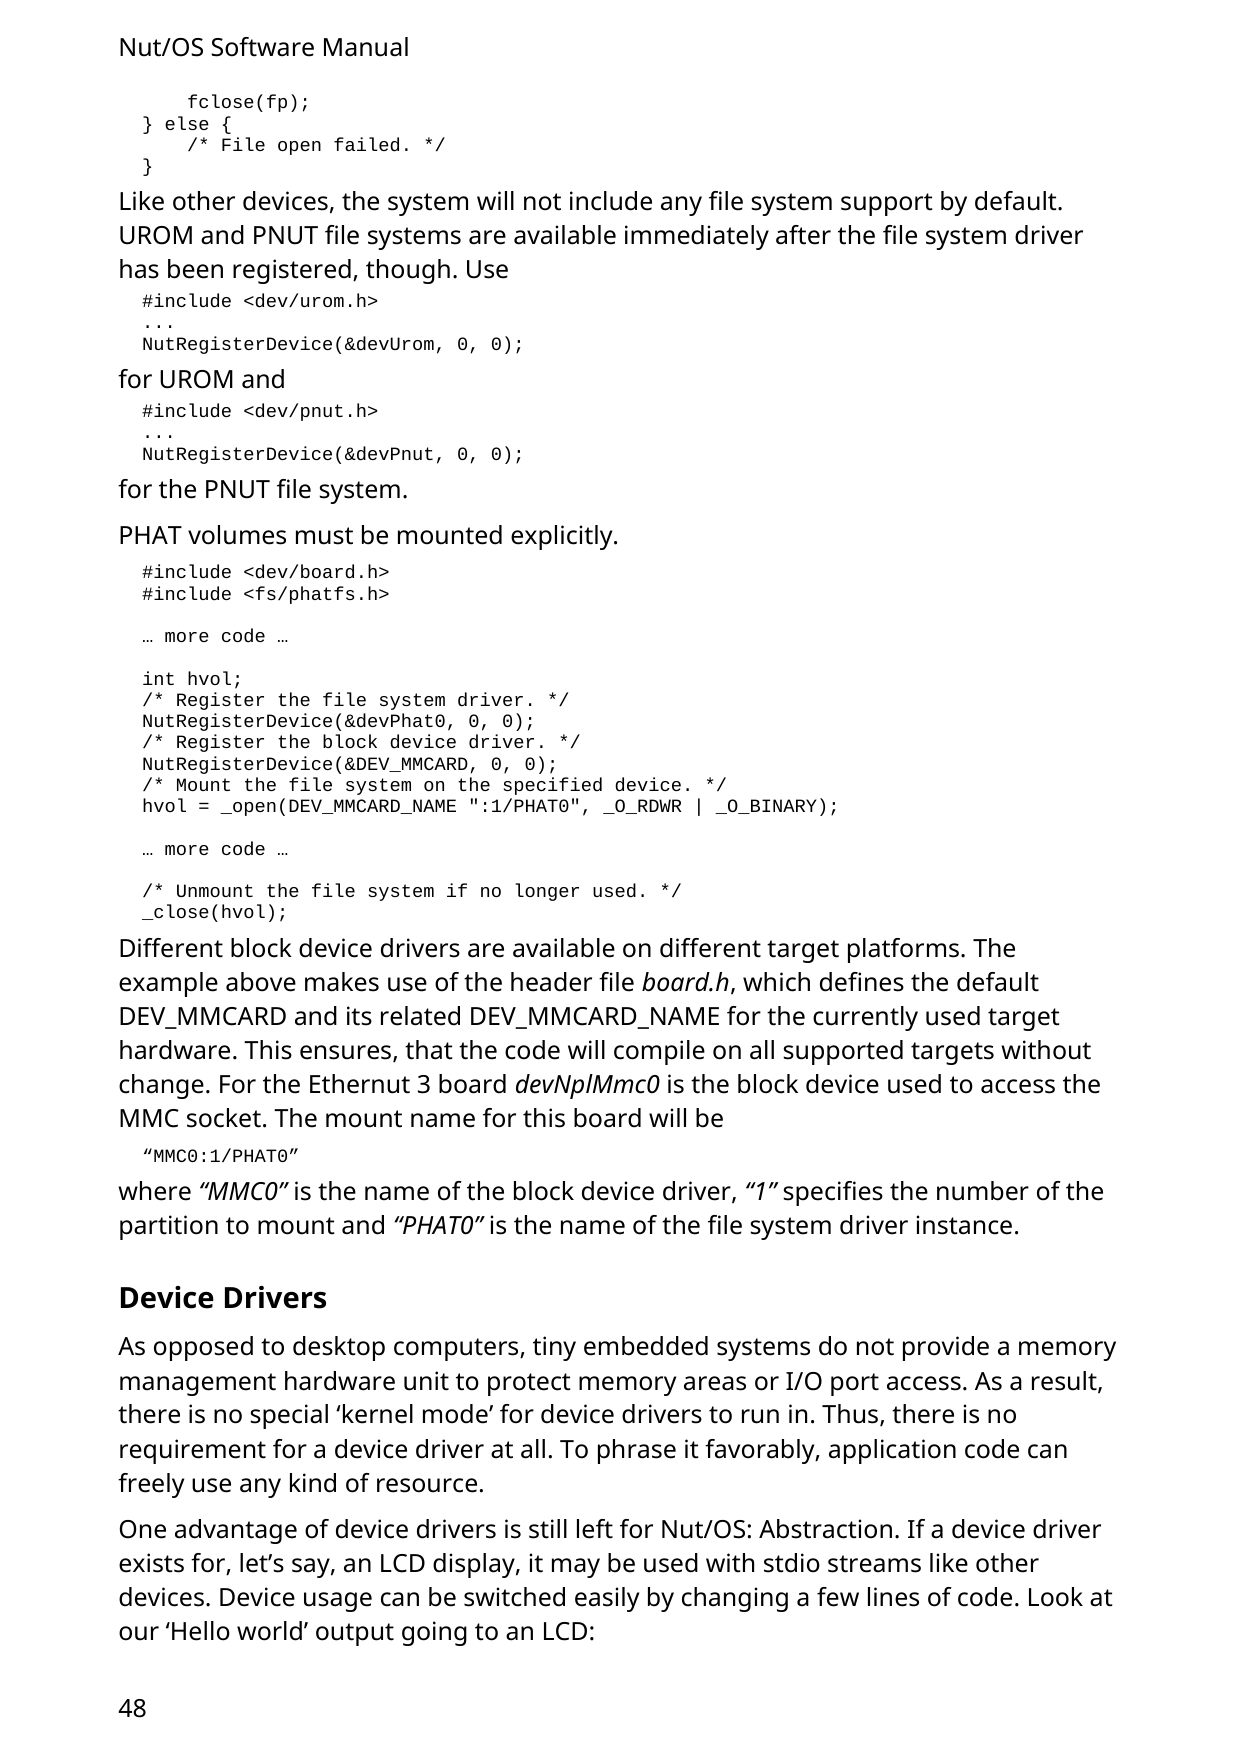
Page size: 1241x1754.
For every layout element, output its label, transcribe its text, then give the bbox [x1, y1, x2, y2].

text Like other devices, the system will not include any file system support by default. UROM and PNUT file systems are available immediately after the file system driver has been registered, though. Use [118, 184, 1122, 286]
text #include <fs/phatfs.h> [142, 584, 1122, 606]
text where “MMC0” is the name of the block device driver, “1” specifies the number of the partition to mount and “PHAT0” is the name of the file system driver instance. [118, 1174, 1122, 1242]
text fclose(fp); [142, 93, 1122, 114]
text “MMC0:1/PHAT0” [142, 1147, 1122, 1168]
text #include <dev/board.h> [142, 563, 1122, 584]
text int hvol; [142, 669, 1122, 691]
subtitle Device Drivers [118, 1277, 1122, 1317]
text #include <dev/urom.h> [142, 292, 1122, 313]
text PHAT volumes must be mounted explicitly. [118, 517, 1122, 551]
text /* Unmount the file system if no longer used. */ [142, 882, 1122, 903]
text /* Register the file system driver. */ [142, 691, 1122, 712]
text } else { [142, 114, 1122, 136]
text As opposed to desktop computers, tiny embedded systems do not provide a memory management hardware unit to protect memory areas or I/O port access. As a result, there is no special ‘kernel mode’ for device drivers to run in. Thus, there is no requirement for a device driver at all. To phrase it favorably, application code can freely use any kind of resource. [118, 1329, 1122, 1499]
text … more code … [142, 839, 1122, 861]
text NutRegisterDevice(&DEV_MMCARD, 0, 0); [142, 754, 1122, 776]
text /* Mount the file system on the specified device. */ [142, 776, 1122, 797]
text One advantage of device drivers is still left for Nut/OS: Abstraction. If a device driver exists for, let’s say, an LCD display, it may be used with stdio streams like other devices. Device usage can be switched easily by changing a few lines of code. Look at our ‘Hello world’ output going to an LCD: [118, 1511, 1122, 1647]
text _close(hvol); [142, 903, 1122, 924]
text Different block device drivers are available on different target platforms. The example above makes use of the header file board.h, which defines the default DEV_MMCARD and its related DEV_MMCARD_NAME for the currently used target hardware. This ensures, that the code will compile on all supported targets without change. For the Ethernut 3 board devNplMmc0 is the block device used to access the MMC socket. The mount name for this board will be [118, 931, 1122, 1135]
text /* File open failed. */ [142, 136, 1122, 157]
text for UROM and [118, 362, 1122, 396]
text for the PNUT file system. [118, 471, 1122, 506]
text hvol = _open(DEV_MMCARD_NAME ":1/PHAT0", _O_RDWR | _O_BINARY); [142, 797, 1122, 818]
text NutRegisterDevice(&devPnut, 0, 0); [142, 444, 1122, 466]
text NutRegisterDevice(&devPhat0, 0, 0); [142, 712, 1122, 733]
text #include <dev/pnut.h> [142, 402, 1122, 423]
text NutRegisterDevice(&devUrom, 0, 0); [142, 334, 1122, 356]
text /* Register the block device driver. */ [142, 733, 1122, 754]
text … more code … [142, 627, 1122, 648]
text ... [142, 423, 1122, 444]
text ... [142, 313, 1122, 334]
text } [142, 157, 1122, 178]
